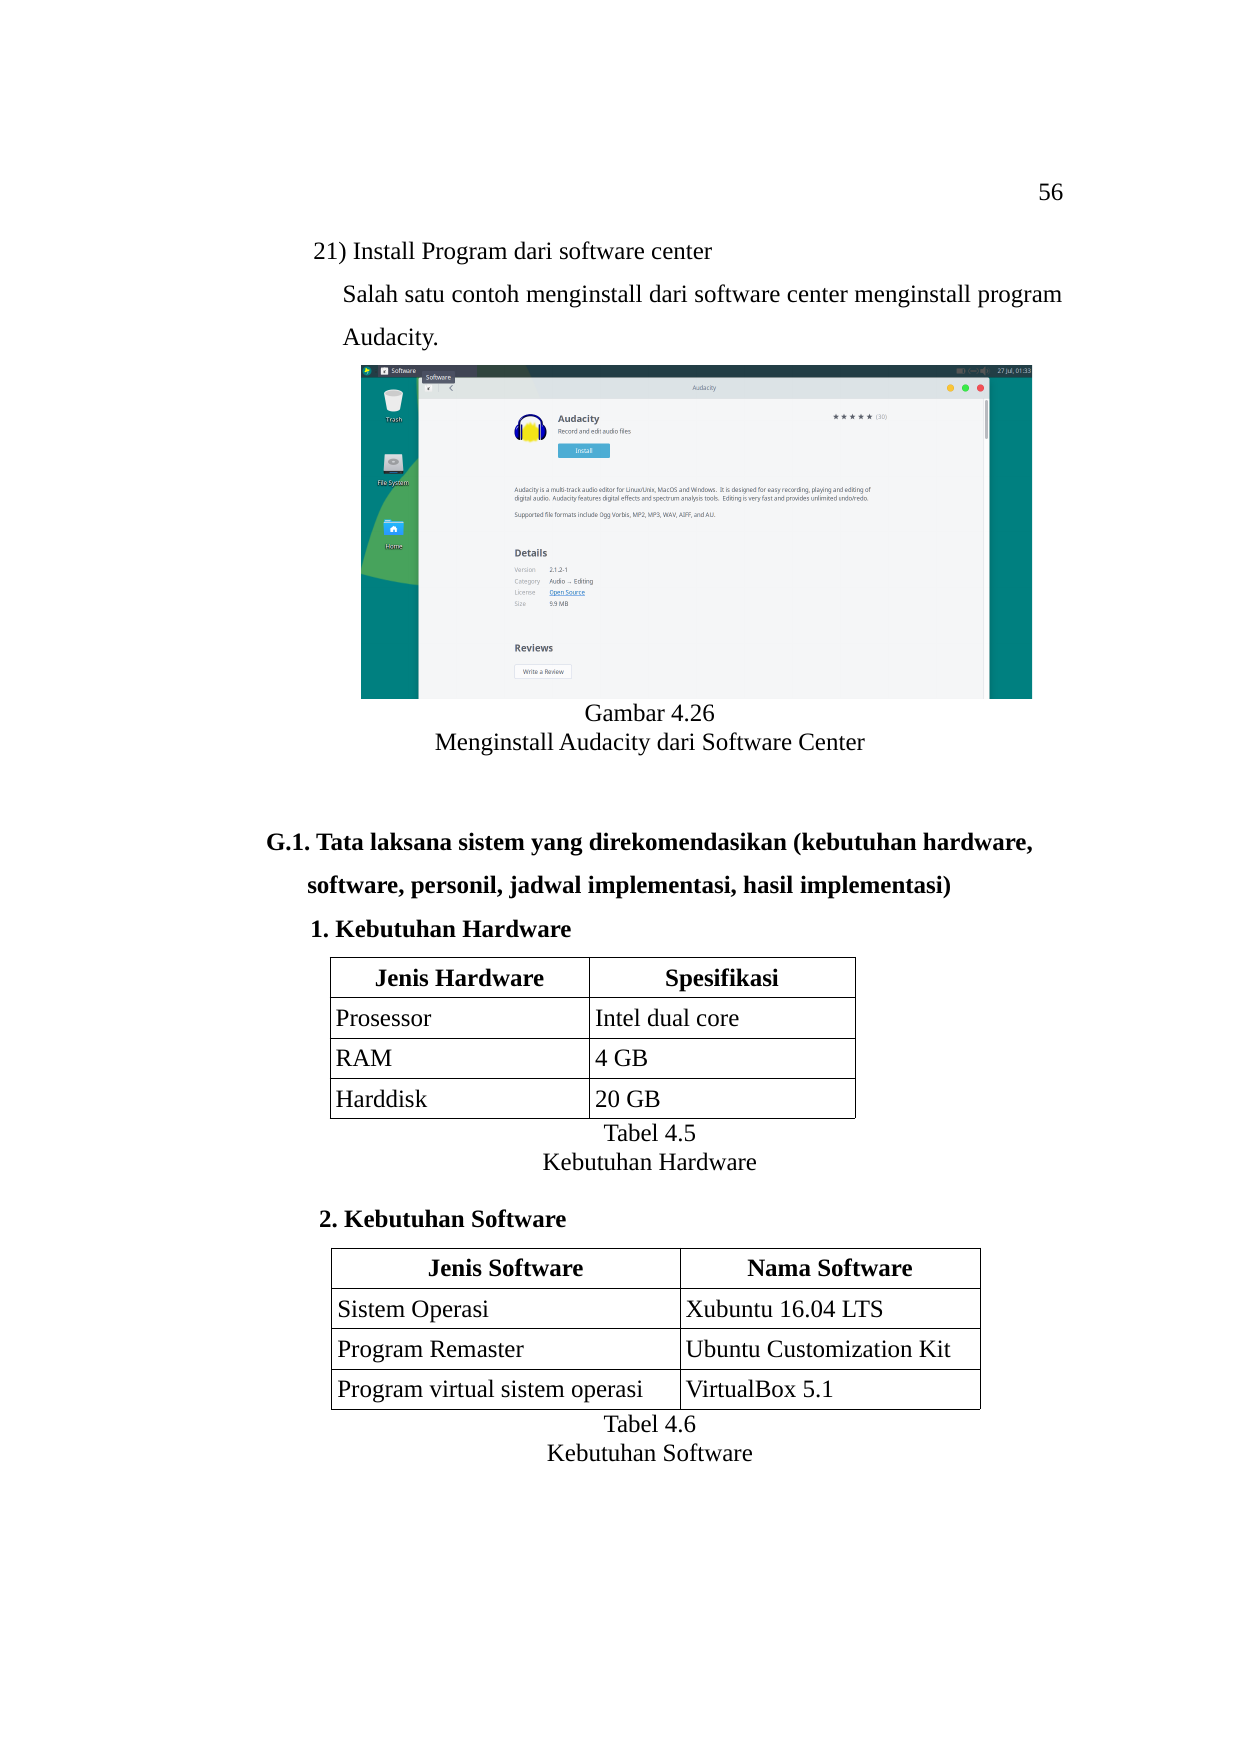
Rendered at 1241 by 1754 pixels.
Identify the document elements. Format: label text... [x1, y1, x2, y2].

text Tabel 4.5 [236, 1118, 1063, 1147]
text Tabel 4.6 [236, 1409, 1063, 1438]
text 21) Install Program dari software center [313, 236, 1063, 265]
table_cell VirtualBox 5.1 [681, 1370, 980, 1409]
table_cell Program Remaster [332, 1329, 680, 1368]
table_cell Intel dual core [590, 998, 855, 1037]
text 1. Kebutuhan Hardware [236, 914, 1063, 942]
table_cell 20 GB [590, 1079, 855, 1118]
text Menginstall Audacity dari Software Center [236, 727, 1063, 756]
text Salah satu contoh menginstall dari software center menginstall program Audacity. [342, 279, 1063, 351]
picture [361, 365, 1033, 699]
text G.1. Tata laksana sistem yang direkomendasikan (kebutuhan hardware, software, personil, jadwal implementasi, hasil implementasi) [266, 827, 1063, 899]
table_cell Sistem Operasi [332, 1289, 680, 1328]
table_header Jenis Software [332, 1249, 680, 1288]
text Gambar 4.26 [236, 366, 1063, 727]
table_header Spesifikasi [590, 958, 855, 997]
text Kebutuhan Hardware [236, 1147, 1063, 1176]
table_header Jenis Hardware [331, 958, 589, 997]
text Kebutuhan Software [236, 1438, 1063, 1466]
table_cell Prosessor [331, 998, 589, 1037]
table_cell Xubuntu 16.04 LTS [681, 1289, 980, 1328]
table_cell RAM [331, 1039, 589, 1078]
table_header Nama Software [681, 1249, 980, 1288]
table_cell Harddisk [331, 1079, 589, 1118]
table_cell 4 GB [590, 1039, 855, 1078]
text 2. Kebutuhan Software [319, 1204, 1063, 1233]
table_cell Ubuntu Customization Kit [681, 1329, 980, 1368]
table_cell Program virtual sistem operasi [332, 1370, 680, 1409]
